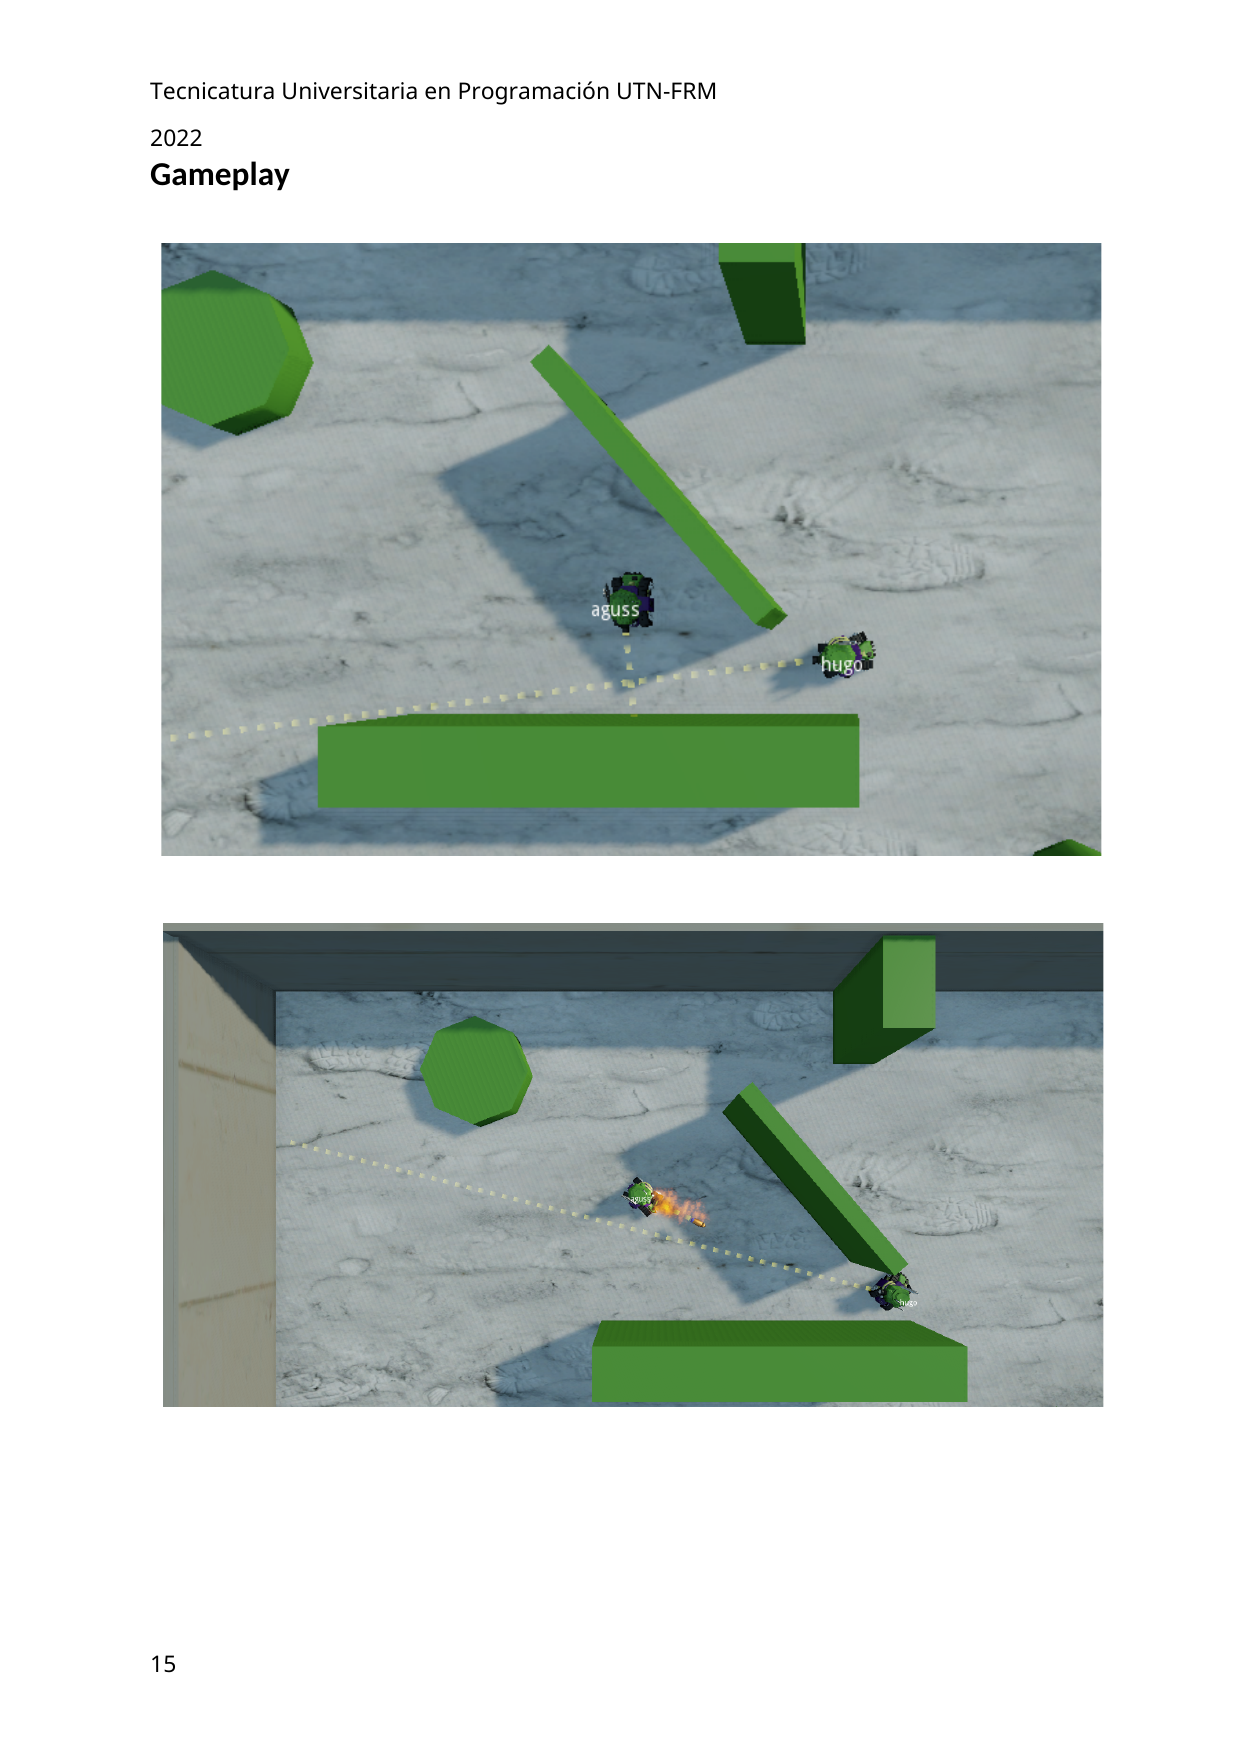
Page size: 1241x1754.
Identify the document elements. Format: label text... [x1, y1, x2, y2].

picture [161, 243, 1102, 856]
picture [163, 923, 1104, 1407]
subtitle Gameplay [150, 153, 1090, 194]
